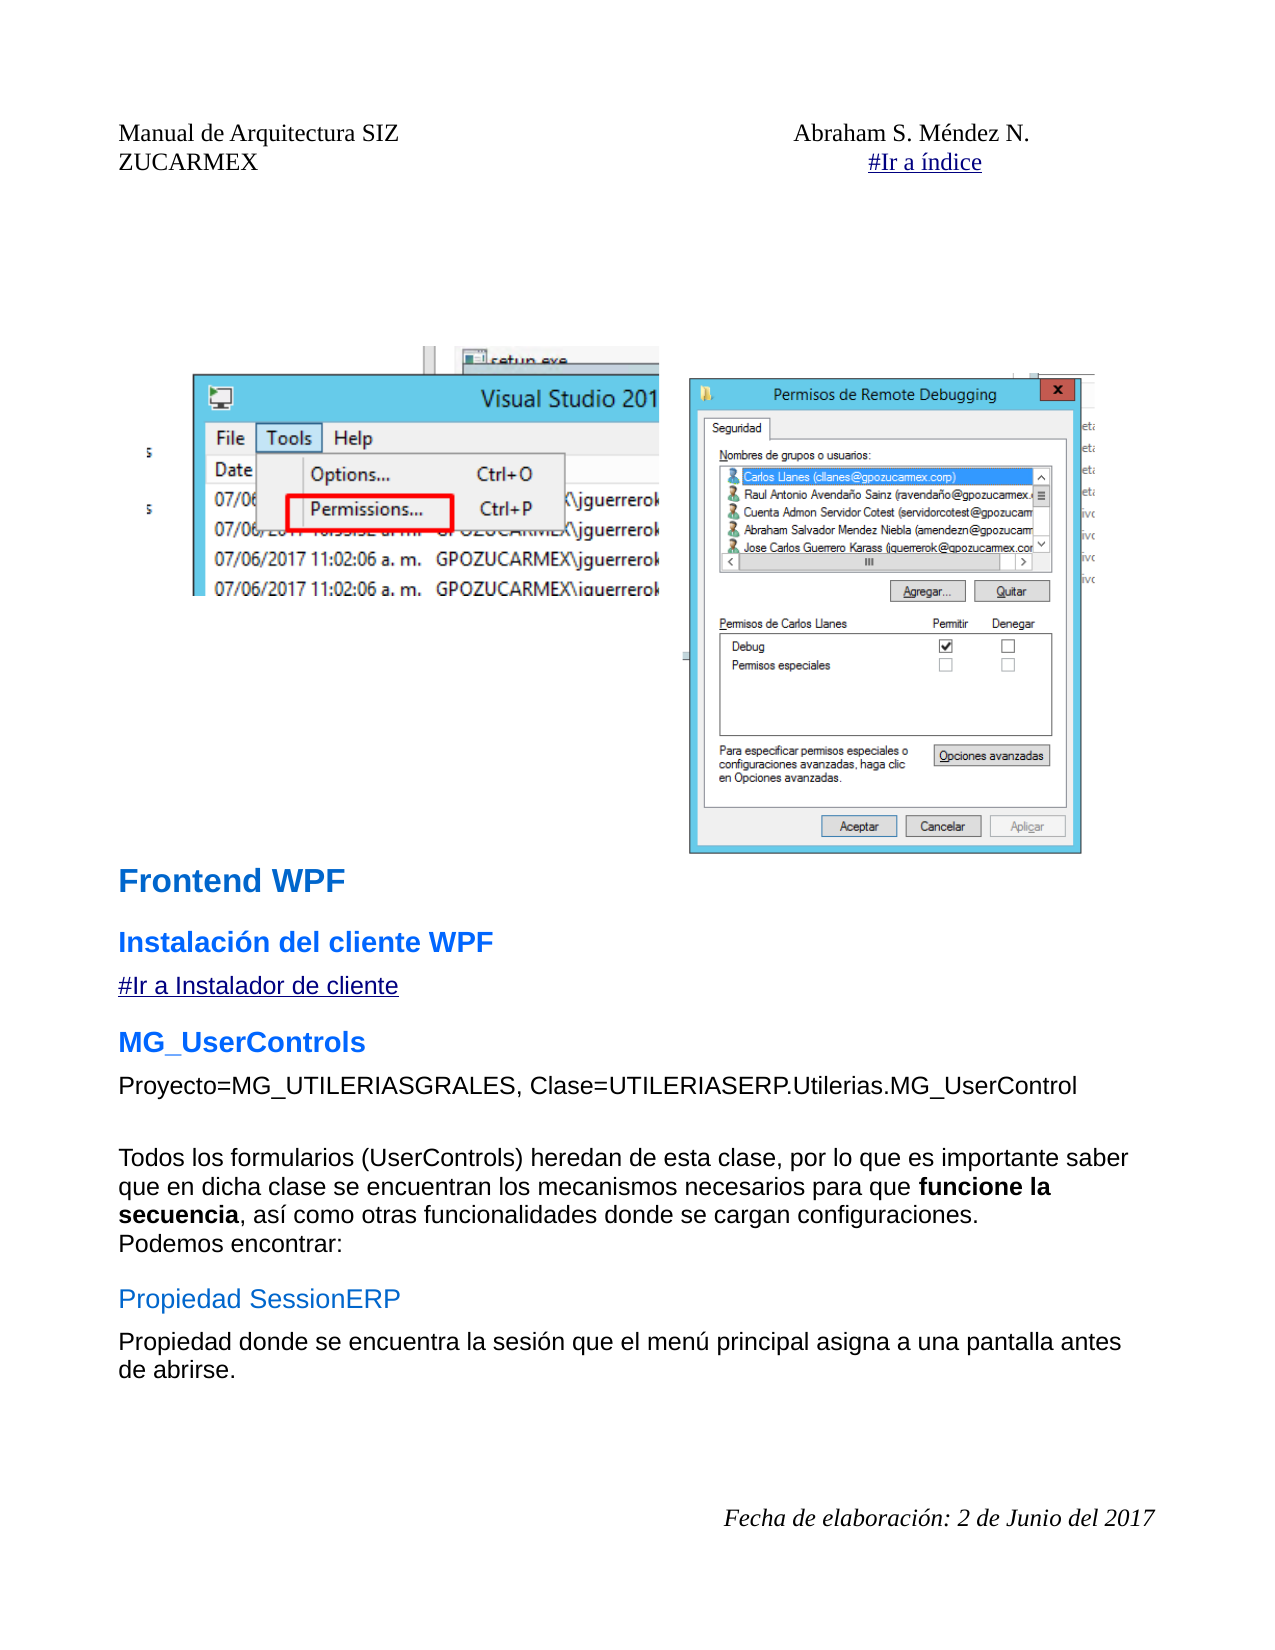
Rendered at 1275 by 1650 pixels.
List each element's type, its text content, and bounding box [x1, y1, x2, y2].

text Podemos encontrar: [118, 1229, 1157, 1258]
text Instalación del cliente WPF [118, 925, 1157, 958]
picture [682, 373, 1095, 862]
text Propiedad SessionERP [118, 1283, 1157, 1314]
picture [146, 346, 660, 596]
text Frontend WPF [118, 366, 1157, 900]
text Proyecto=MG_UTILERIASGRALES, Clase=UTILERIASERP.Utilerias.MG_UserControl [118, 1071, 1157, 1099]
text MG_UserControls [118, 1025, 1157, 1058]
text Todos los formularios (UserControls) heredan de esta clase, por lo que es importante saber que en dicha clase se encuentran los mecanismos necesarios para que funcione la secuencia, así como otras funcionalidades donde se cargan configuraciones. [118, 1143, 1157, 1229]
text #Ir a Instalador de cliente [118, 971, 1157, 1000]
text Propiedad donde se encuentra la sesión que el menú principal asigna a una pantalla antes de abrirse. [118, 1327, 1157, 1384]
